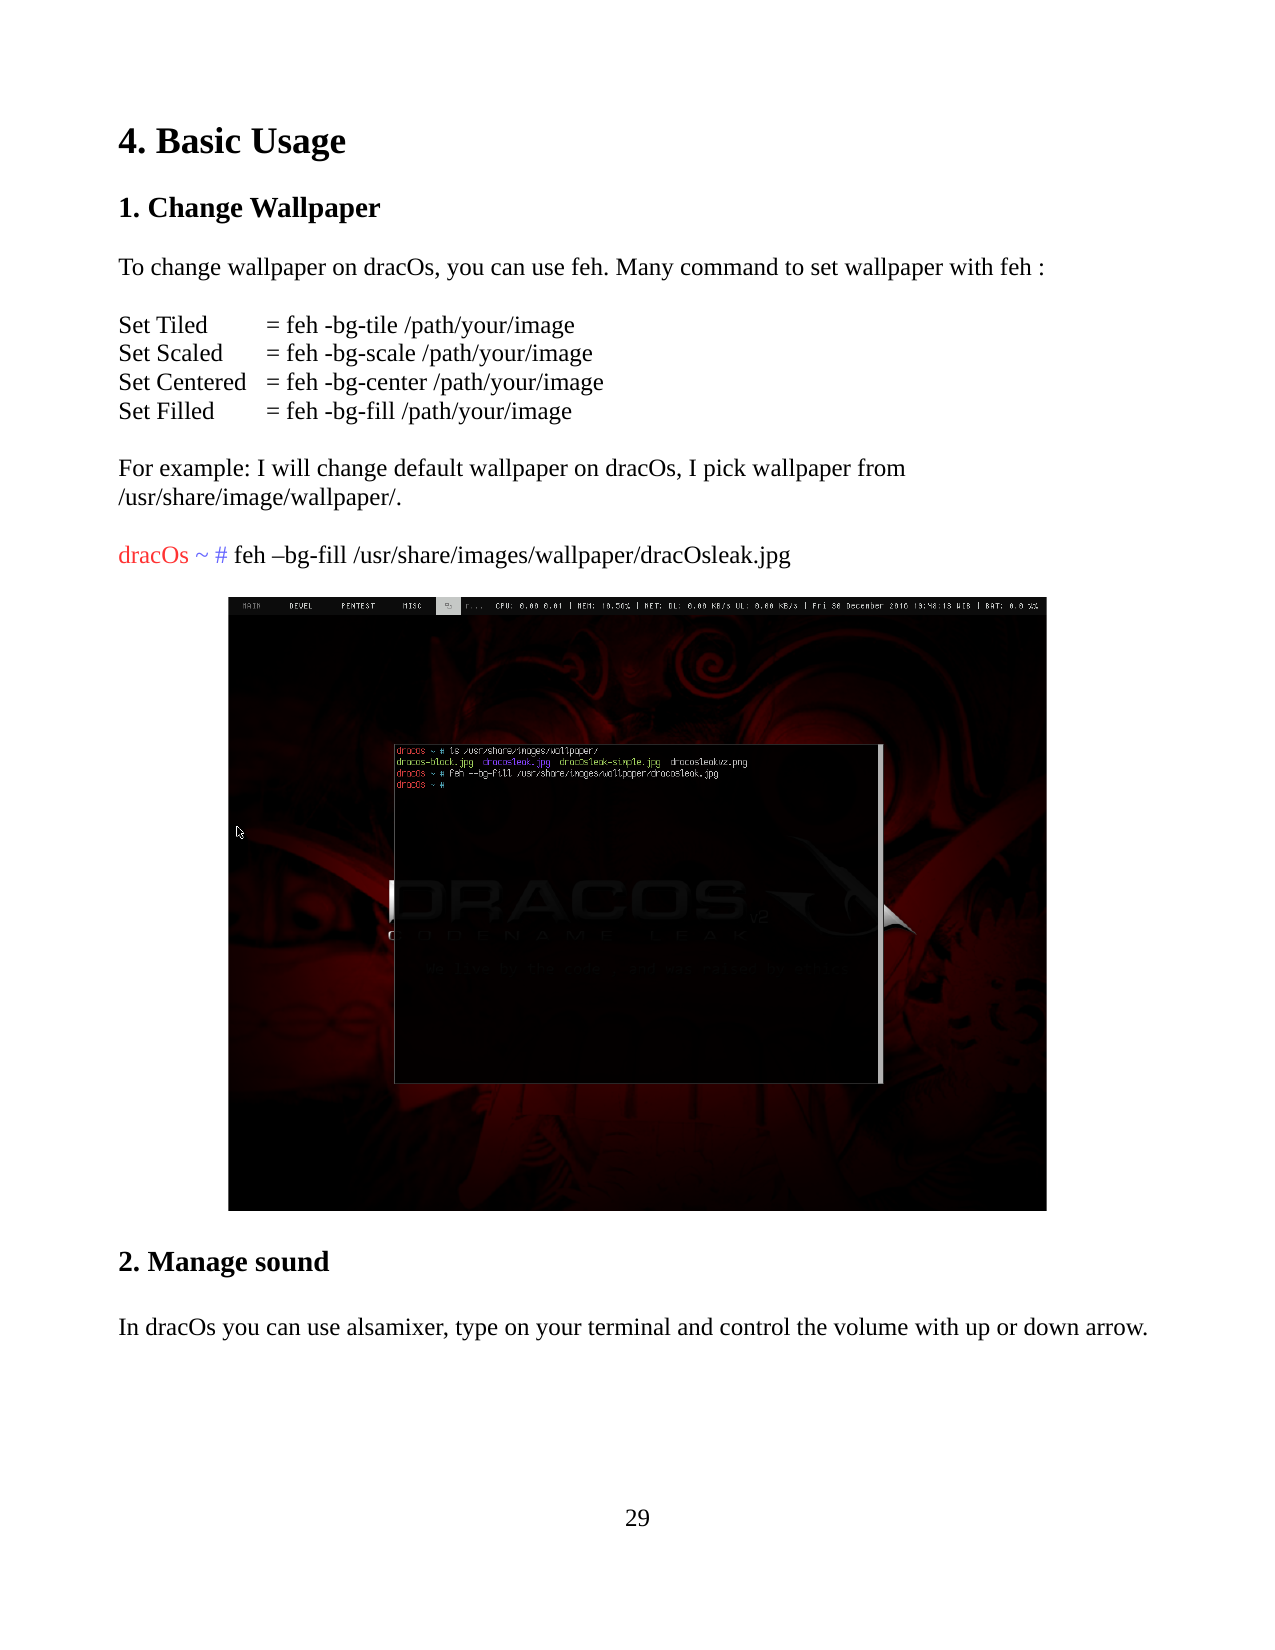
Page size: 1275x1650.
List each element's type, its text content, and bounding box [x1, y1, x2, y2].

text In dracOs you can use alsamixer, type on your terminal and control the volume with up or down arrow. [118, 1312, 1157, 1340]
picture [228, 597, 1047, 1211]
text For example: I will change default wallpaper on dracOs, I pick wallpaper from /usr/share/image/wallpaper/. [118, 453, 1157, 511]
text Set Scaled = feh -bg-scale /path/your/image [118, 338, 1157, 367]
text Set Tiled = feh -bg-tile /path/your/image [118, 310, 1157, 338]
text 2. Manage sound [118, 1244, 1157, 1278]
text 1. Change Wallpaper [118, 190, 1157, 223]
text To change wallpaper on dracOs, you can use feh. Many command to set wallpaper with feh : [118, 252, 1157, 281]
text Set Filled = feh -bg-fill /path/your/image [118, 396, 1157, 425]
text Set Centered = feh -bg-center /path/your/image [118, 367, 1157, 396]
text dracOs ~ # feh –bg-fill /usr/share/images/wallpaper/dracOsleak.jpg [118, 540, 1157, 568]
text 4. Basic Usage [118, 118, 1157, 161]
